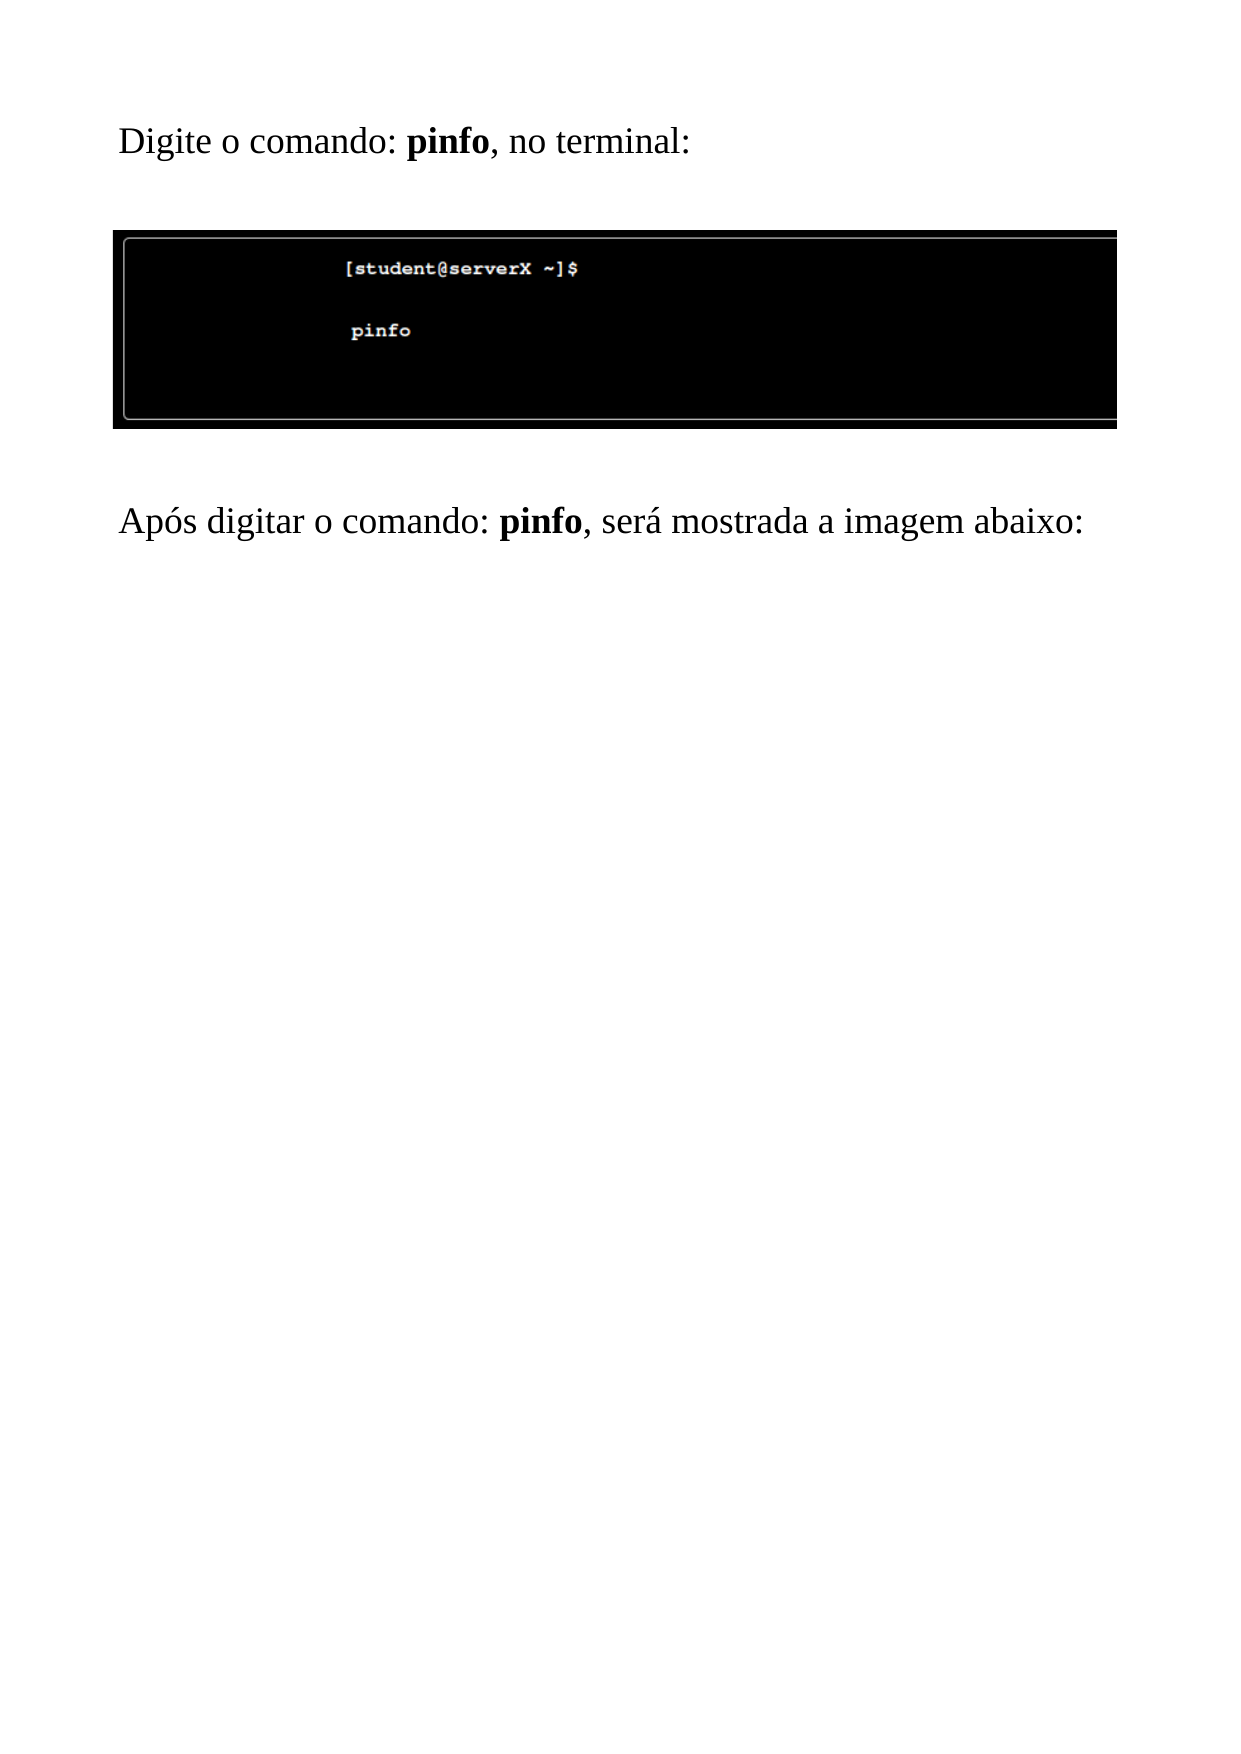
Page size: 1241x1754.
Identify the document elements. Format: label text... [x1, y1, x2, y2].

text Após digitar o comando: pinfo, será mostrada a imagem abaixo: [118, 499, 1122, 542]
picture [112, 230, 1117, 429]
text Digite o comando: pinfo, no terminal: [118, 118, 1122, 161]
